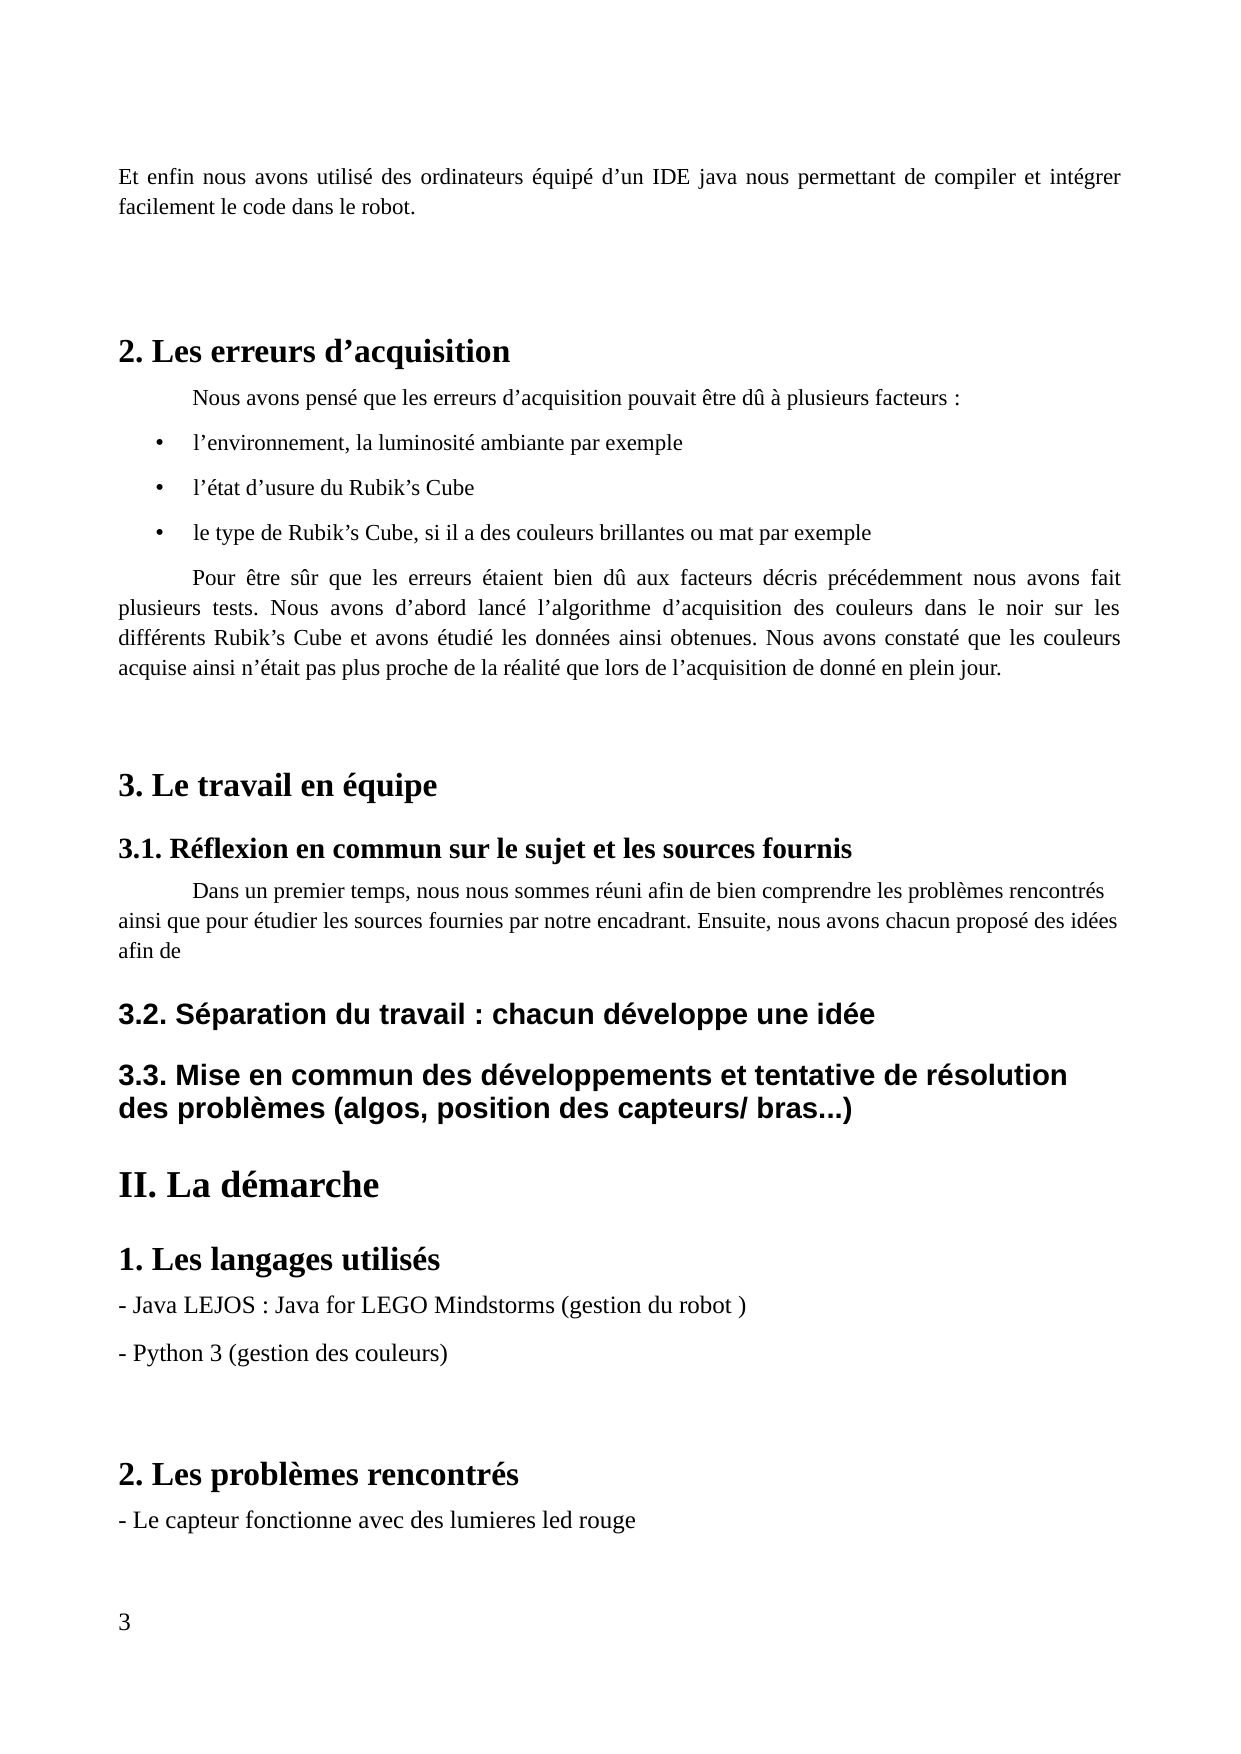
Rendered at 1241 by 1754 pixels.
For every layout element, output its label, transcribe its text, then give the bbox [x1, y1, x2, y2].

subtitle II. La démarche [118, 1162, 1122, 1206]
text Dans un premier temps, nous nous sommes réuni afin de bien comprendre les problèmes rencontrés ainsi que pour étudier les sources fournies par notre encadrant. Ensuite, nous avons chacun proposé des idées afin de [118, 877, 1122, 964]
list l’état d’usure du Rubik’s Cube [156, 474, 1122, 501]
subtitle 2. Les erreurs d’acquisition [118, 331, 1122, 369]
subtitle 1. Les langages utilisés [118, 1239, 1122, 1278]
text - Python 3 (gestion des couleurs) [118, 1338, 1122, 1367]
list le type de Rubik’s Cube, si il a des couleurs brillantes ou mat par exemple [156, 519, 1122, 545]
text Pour être sûr que les erreurs étaient bien dû aux facteurs décris précédemment nous avons fait plusieurs tests. Nous avons d’abord lancé l’algorithme d’acquisition des couleurs dans le noir sur les différents Rubik’s Cube et avons étudié les données ainsi obtenues. Nous avons constaté que les couleurs acquise ainsi n’était pas plus proche de la réalité que lors de l’acquisition de donné en plein jour. [118, 564, 1122, 681]
subtitle 3.2. Séparation du travail : chacun développe une idée [118, 997, 1122, 1030]
subtitle 2. Les problèmes rencontrés [118, 1454, 1122, 1493]
text Et enfin nous avons utilisé des ordinateurs équipé d’un IDE java nous permettant de compiler et intégrer facilement le code dans le robot. [118, 163, 1122, 219]
text - Le capteur fonctionne avec des lumieres led rouge [118, 1505, 1122, 1534]
subtitle 3.1. Réflexion en commun sur le sujet et les sources fournis [118, 831, 1122, 864]
subtitle 3.3. Mise en commun des développements et tentative de résolution des problèmes (algos, position des capteurs/ bras...) [118, 1057, 1122, 1125]
list l’environnement, la luminosité ambiante par exemple [156, 429, 1122, 456]
subtitle 3. Le travail en équipe [118, 765, 1122, 803]
text - Java LEJOS : Java for LEGO Mindstorms (gestion du robot ) [118, 1291, 1122, 1319]
text Nous avons pensé que les erreurs d’acquisition pouvait être dû à plusieurs facteurs : [118, 382, 1122, 411]
